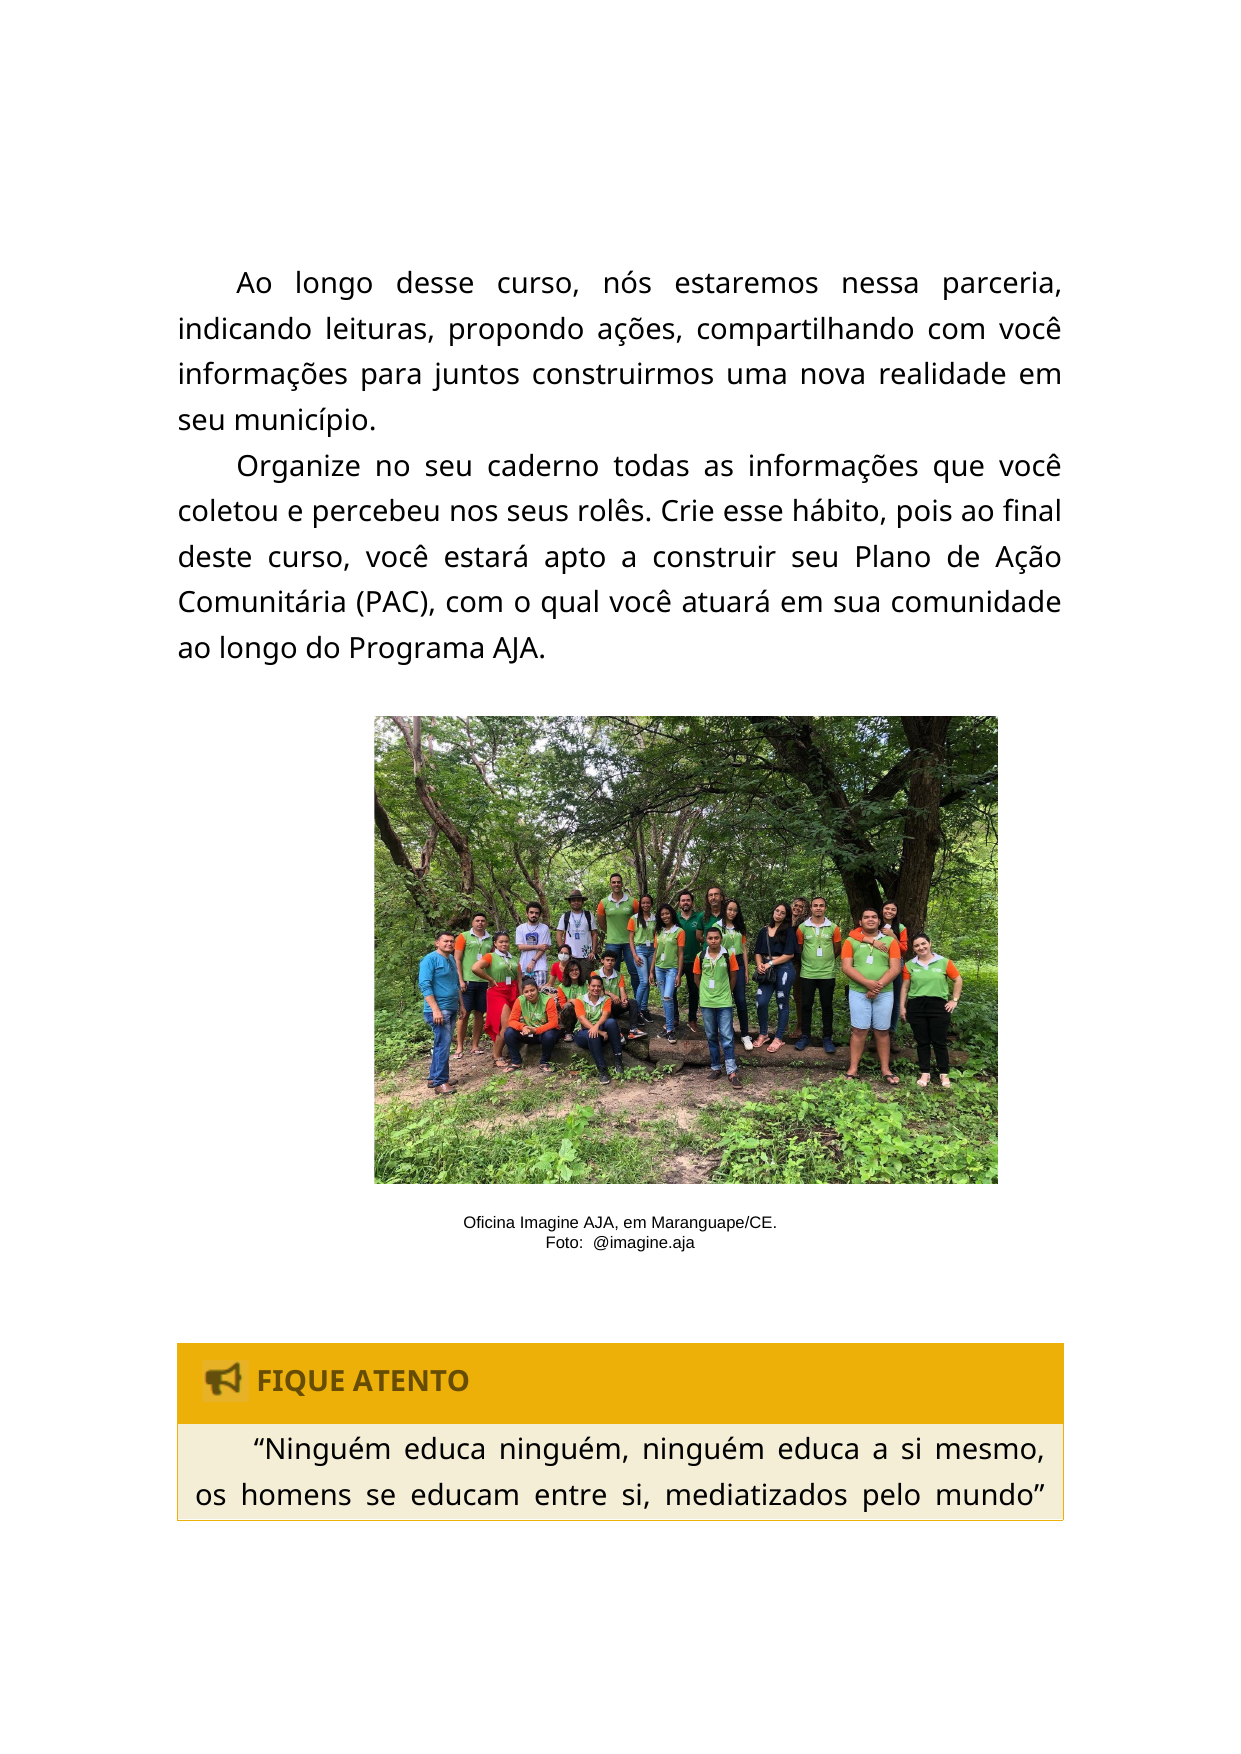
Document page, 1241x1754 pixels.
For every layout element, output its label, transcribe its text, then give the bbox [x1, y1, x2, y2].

picture [202, 1360, 249, 1402]
table_header FIQUE ATENTO [178, 1344, 1063, 1423]
picture [374, 716, 998, 1184]
text Oficina Imagine AJA, em Maranguape/CE. [177, 1213, 1063, 1232]
text Organize no seu caderno todas as informações que você coletou e percebeu nos seus rolês. Crie esse hábito, pois ao final deste curso, você estará apto a construir seu Plano de Ação Comunitária (PAC), com o qual você atuará em sua comunidade ao longo do Programa AJA. [177, 445, 1063, 667]
text Ao longo desse curso, nós estaremos nessa parceria, indicando leituras, propondo ações, compartilhando com você informações para juntos construirmos uma nova realidade em seu município. [177, 262, 1063, 439]
text Foto: @imagine.aja [177, 1232, 1063, 1252]
table_cell “Ninguém educa ninguém, ninguém educa a si mesmo, os homens se educam entre si, mediatizados pelo mundo” [178, 1424, 1063, 1519]
